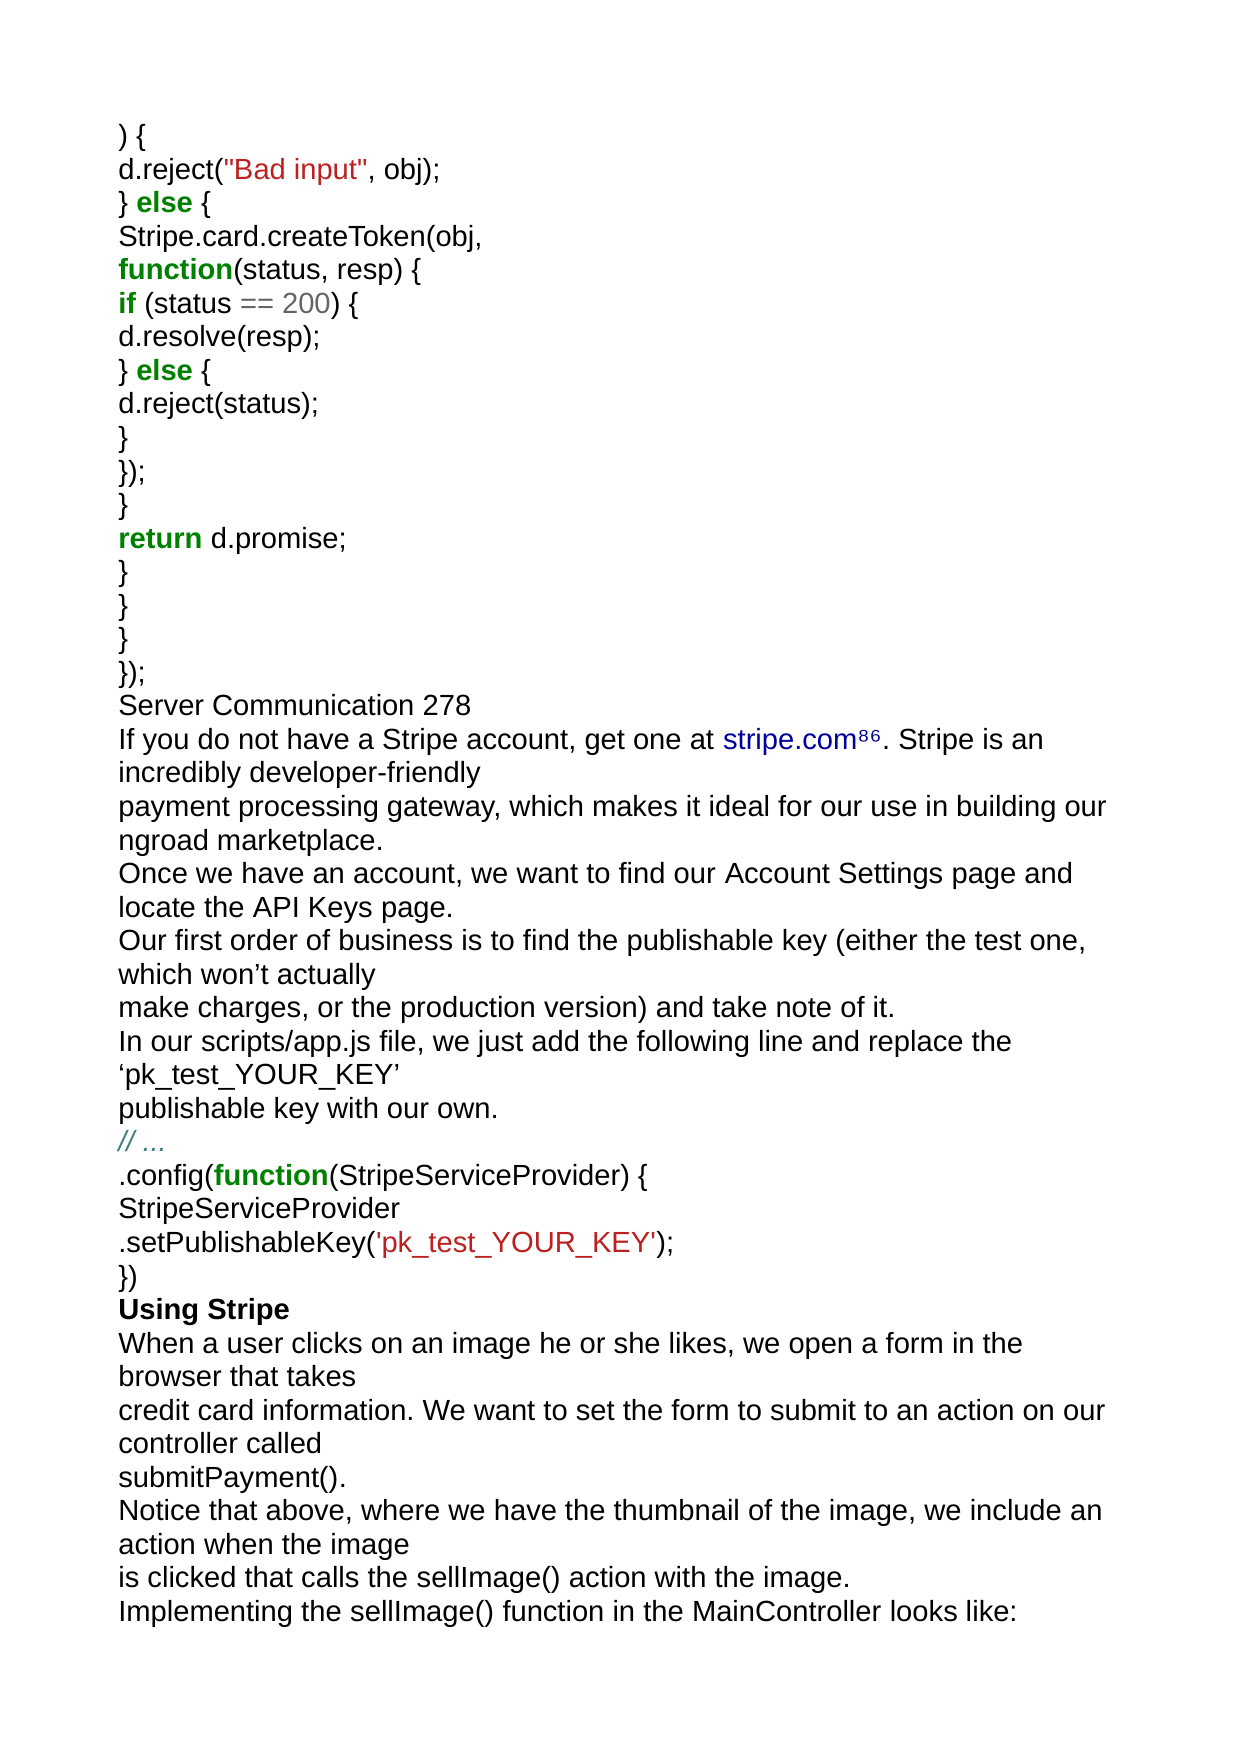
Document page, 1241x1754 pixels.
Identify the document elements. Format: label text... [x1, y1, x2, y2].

text make charges, or the production version) and take note of it. [118, 990, 1122, 1024]
text is clicked that calls the sellImage() action with the image. [118, 1560, 1122, 1594]
text } [118, 621, 1122, 655]
text d.reject("Bad input", obj); [118, 152, 1122, 185]
text Server Communication 278 [118, 688, 1122, 722]
text .setPublishableKey('pk_test_YOUR_KEY'); [118, 1225, 1122, 1258]
text Once we have an account, we want to find our Account Settings page and locate the API Keys page. [118, 856, 1122, 923]
text If you do not have a Stripe account, get one at stripe.com⁸⁶. Stripe is an incredibly developer-friendly [118, 722, 1122, 789]
text } else { [118, 185, 1122, 219]
text d.resolve(resp); [118, 319, 1122, 353]
text } [118, 554, 1122, 588]
text .config(function(StripeServiceProvider) { [118, 1158, 1122, 1191]
text publishable key with our own. [118, 1091, 1122, 1124]
text Our first order of business is to find the publishable key (either the test one, which won’t actually [118, 923, 1122, 990]
text StripeServiceProvider [118, 1191, 1122, 1225]
text // ... [118, 1124, 1122, 1158]
text }); [118, 655, 1122, 688]
text }); [118, 453, 1122, 487]
text } [118, 487, 1122, 521]
text } [118, 588, 1122, 621]
text credit card information. We want to set the form to submit to an action on our controller called [118, 1393, 1122, 1460]
text Using Stripe [118, 1292, 1122, 1326]
text Stripe.card.createToken(obj, [118, 219, 1122, 252]
text }) [118, 1258, 1122, 1292]
text submitPayment(). [118, 1460, 1122, 1493]
text d.reject(status); [118, 386, 1122, 420]
text When a user clicks on an image he or she likes, we open a form in the browser that takes [118, 1326, 1122, 1393]
text } [118, 420, 1122, 453]
text payment processing gateway, which makes it ideal for our use in building our ngroad marketplace. [118, 789, 1122, 856]
text ) { [118, 118, 1122, 152]
text Notice that above, where we have the thumbnail of the image, we include an action when the image [118, 1493, 1122, 1560]
text function(status, resp) { [118, 252, 1122, 286]
text return d.promise; [118, 521, 1122, 554]
text } else { [118, 353, 1122, 386]
text Implementing the sellImage() function in the MainController looks like: [118, 1594, 1122, 1627]
text In our scripts/app.js file, we just add the following line and replace the ‘pk_test_YOUR_KEY’ [118, 1024, 1122, 1091]
text if (status == 200) { [118, 286, 1122, 319]
